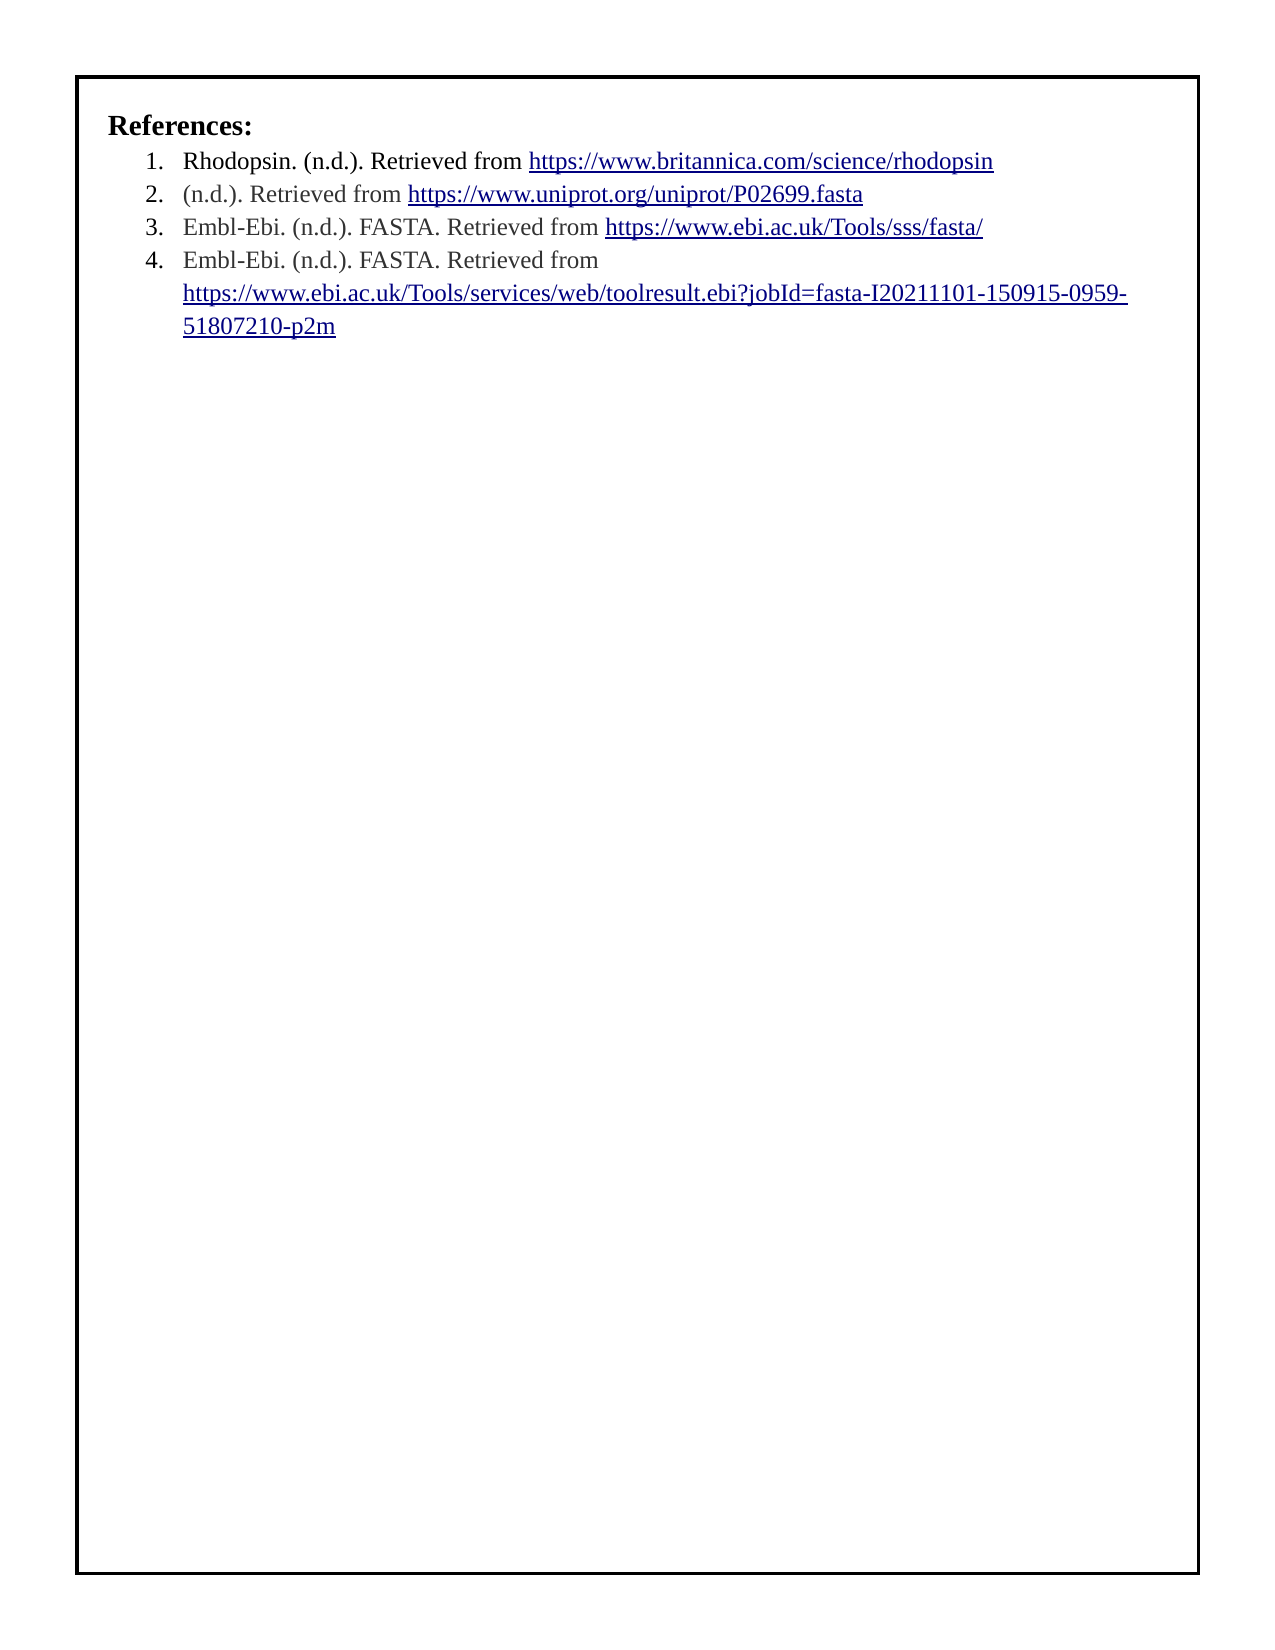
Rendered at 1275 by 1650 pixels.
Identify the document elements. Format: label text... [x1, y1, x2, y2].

list (n.d.). Retrieved from https://www.uniprot.org/uniprot/P02699.fasta [145, 179, 1167, 208]
list Embl-Ebi. (n.d.). FASTA. Retrieved from https://www.ebi.ac.uk/Tools/services/web/toolresult.ebi?jobId=fasta-I20211101-150915-0959-51807210-p2m [145, 245, 1167, 340]
text References: [108, 108, 1167, 141]
list Rhodopsin. (n.d.). Retrieved from https://www.britannica.com/science/rhodopsin [145, 146, 1167, 175]
list Embl-Ebi. (n.d.). FASTA. Retrieved from https://www.ebi.ac.uk/Tools/sss/fasta/ [145, 212, 1167, 241]
